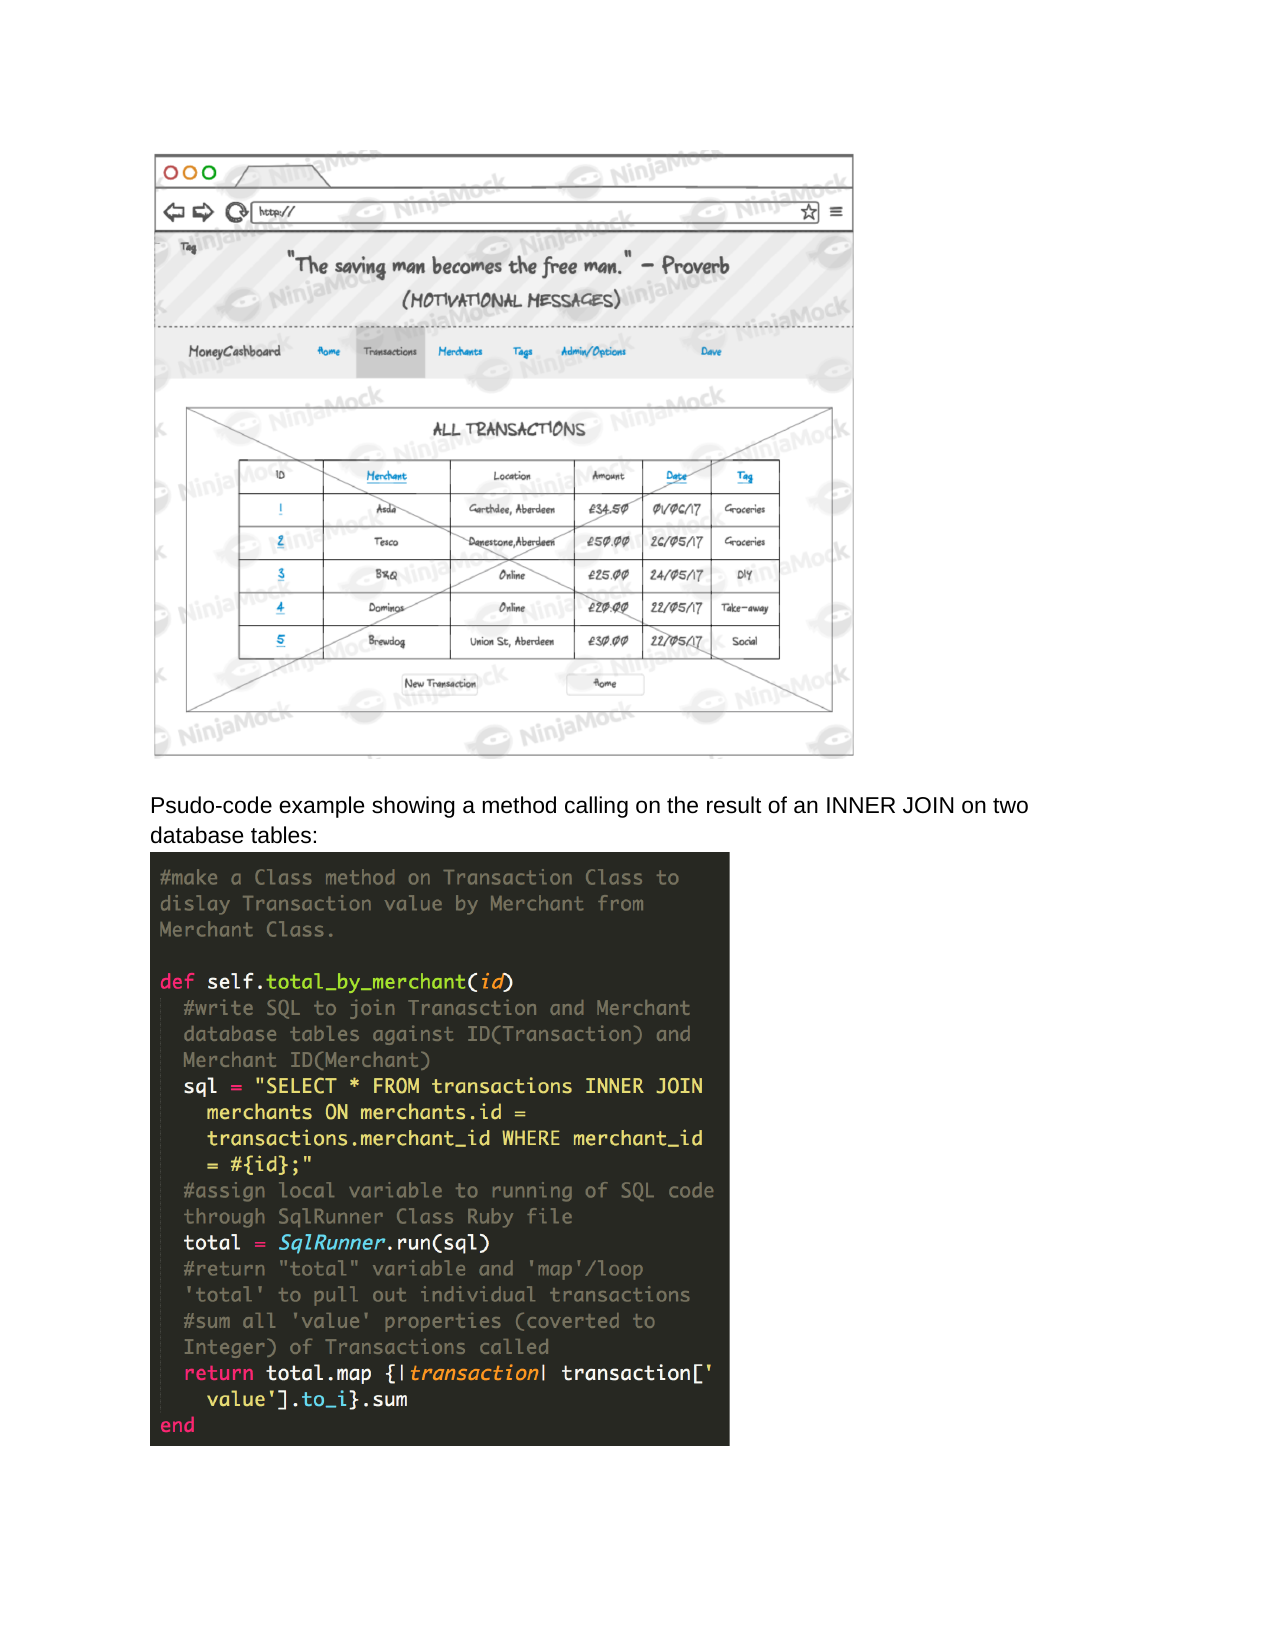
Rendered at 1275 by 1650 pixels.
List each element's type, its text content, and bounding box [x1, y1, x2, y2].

text Psudo-code example showing a method calling on the result of an INNER JOIN on two database tables: [150, 792, 1125, 849]
picture [150, 150, 861, 759]
picture [150, 852, 730, 1446]
